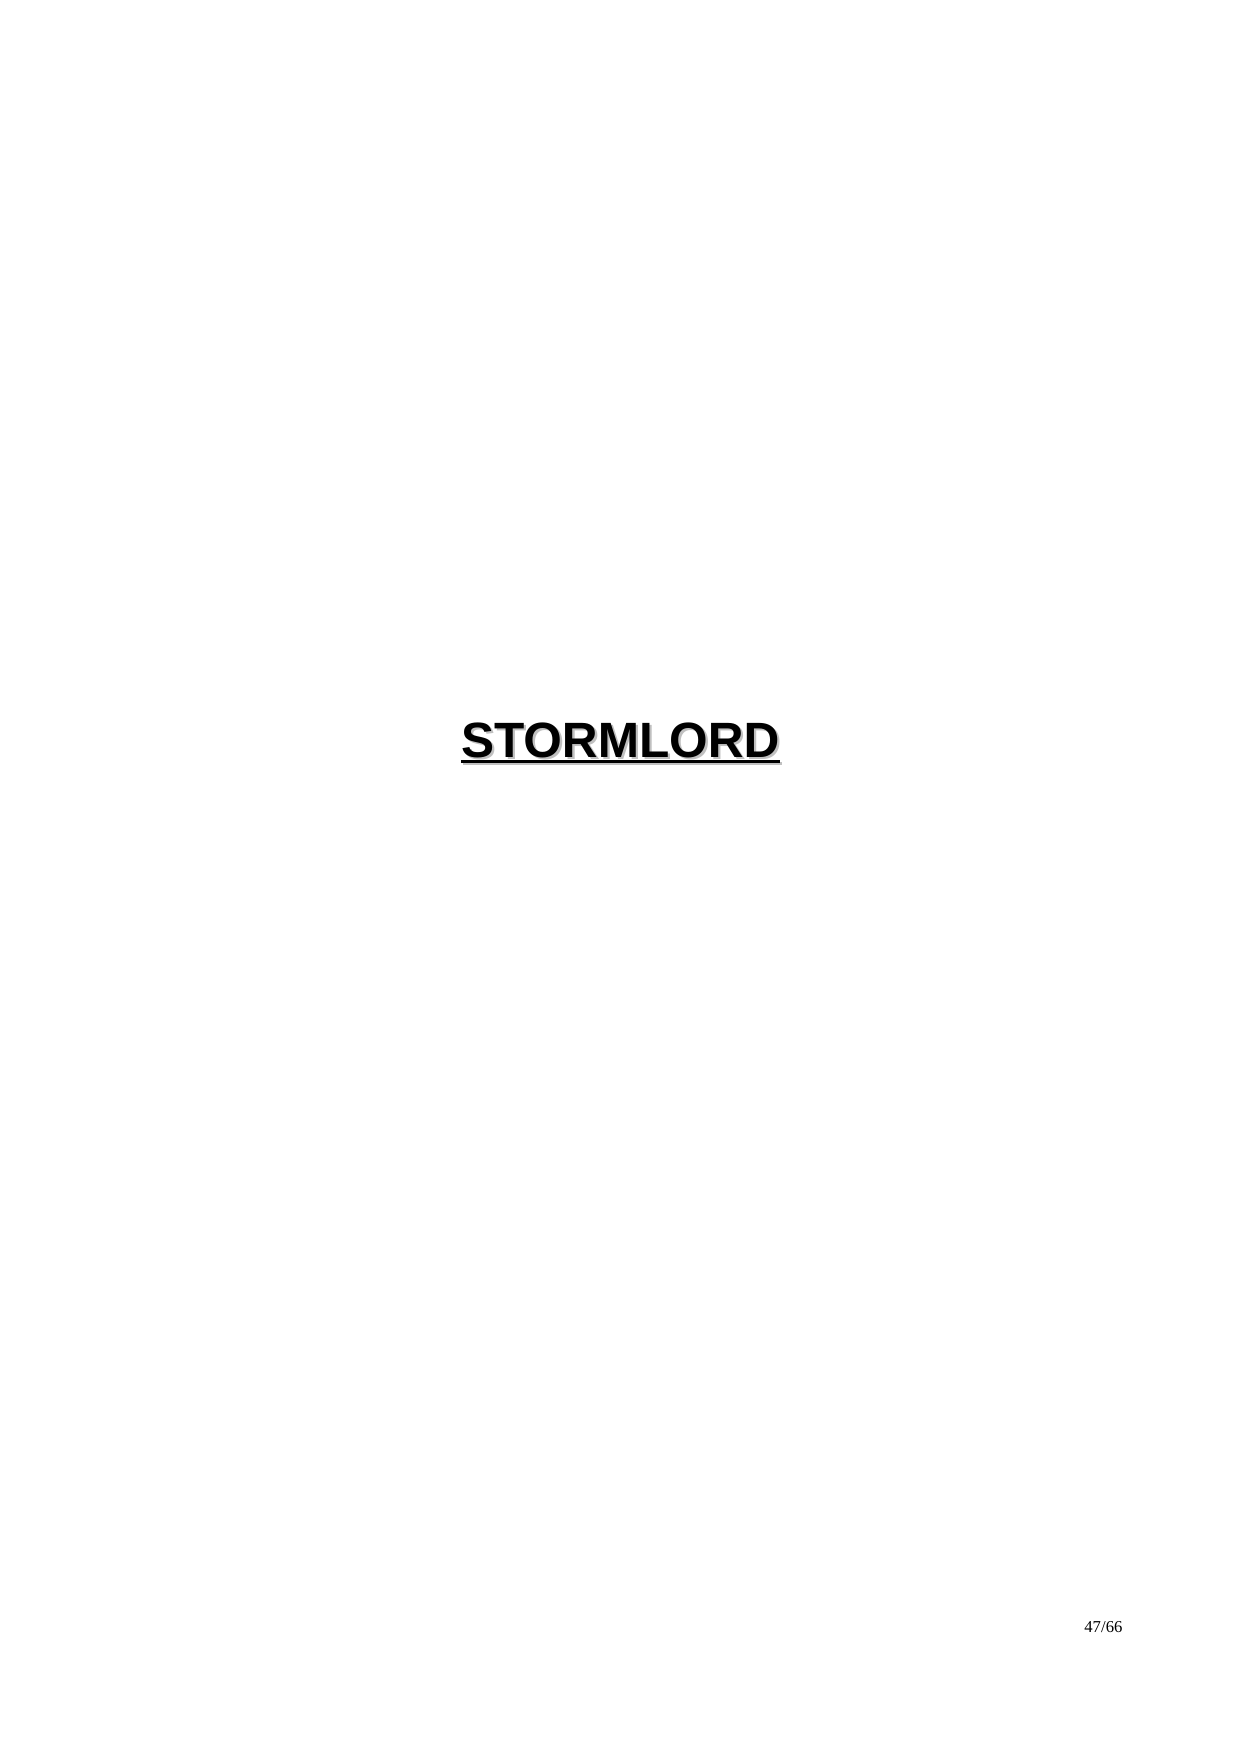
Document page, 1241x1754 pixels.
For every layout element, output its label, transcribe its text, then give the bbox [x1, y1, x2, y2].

subtitle STORMLORD [118, 711, 1122, 768]
